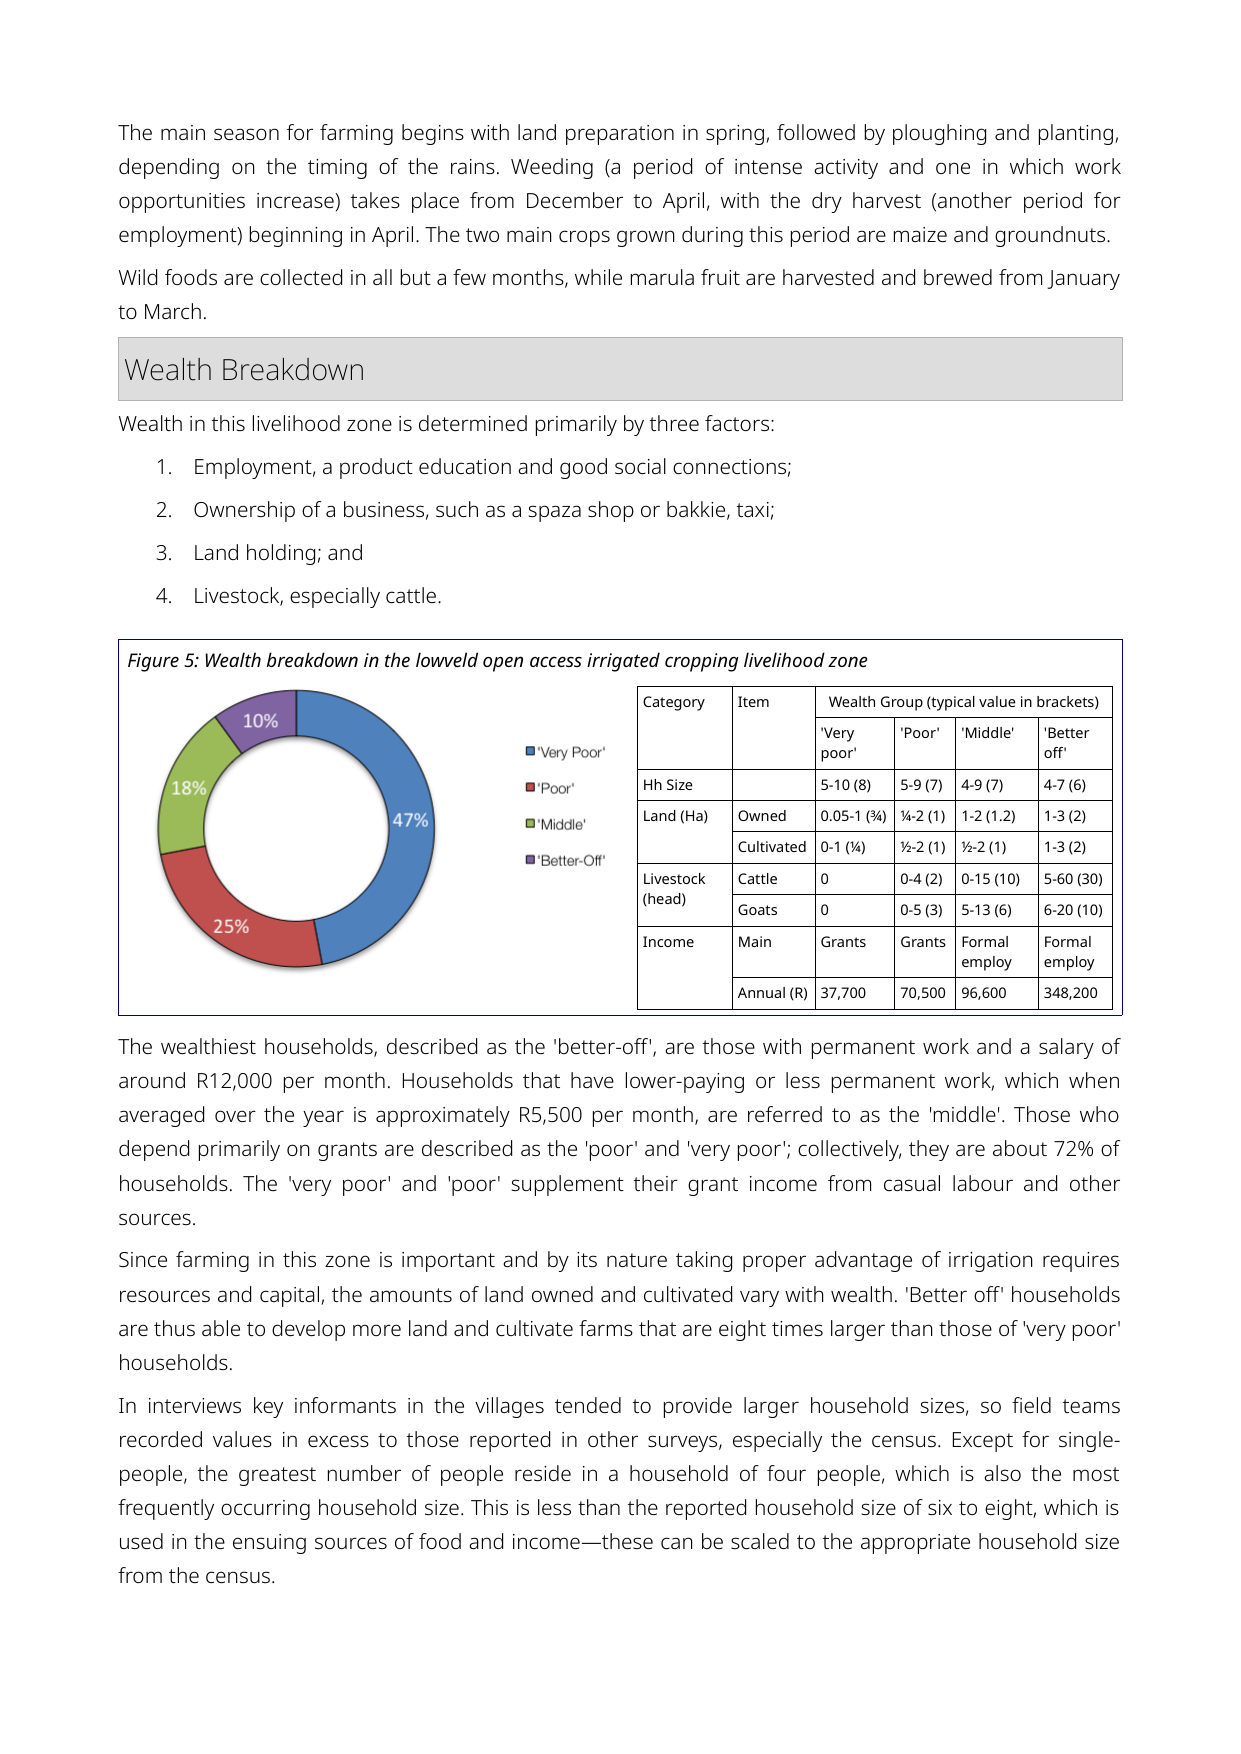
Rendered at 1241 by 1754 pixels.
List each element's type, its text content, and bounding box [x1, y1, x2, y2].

text In interviews key informants in the villages tended to provide larger household sizes, so field teams recorded values in excess to those reported in other surveys, especially the census. Except for single-people, the greatest number of people reside in a household of four people, which is also the most frequently occurring household size. This is less than the reported household size of six to eight, which is used in the ensuing sources of food and income—these can be scaled to the appropriate household size from the census. [118, 1391, 1122, 1589]
text [119, 640, 1122, 1015]
text [118, 624, 1122, 639]
text The wealthiest households, described as the 'better-off', are those with permanent work and a salary of around R12,000 per month. Households that have lower-paying or less permanent work, which when averaged over the year is approximately R5,500 per month, are referred to as the 'middle'. Those who depend primarily on grants are described as the 'poor' and 'very poor'; collectively, they are about 72% of households. The 'very poor' and 'poor' supplement their grant income from casual labour and other sources. [118, 1016, 1122, 1231]
table_cell ¼-2 (1) [895, 801, 955, 831]
list Ownership of a business, such as a spaza shop or bakkie, taxi; [156, 495, 1122, 524]
table_cell 96,600 [956, 978, 1038, 1008]
table_cell Owned [733, 801, 815, 831]
table_cell 70,500 [895, 978, 955, 1008]
table_cell Cultivated [733, 832, 815, 863]
table_cell [733, 770, 815, 800]
table_cell Main [733, 927, 815, 977]
table_cell 5-9 (7) [895, 770, 955, 800]
table_cell 0-1 (¼) [816, 832, 894, 863]
table_cell 'Very poor' [816, 718, 894, 768]
text Figure 5: Wealth breakdown in the lowveld open access irrigated cropping livelihood zone [127, 648, 1113, 673]
table_header Category [638, 687, 732, 768]
table_cell 0 [816, 895, 894, 926]
table_cell Annual (R) [733, 978, 815, 1008]
table_cell Formal employ [956, 927, 1038, 977]
table_cell Formal employ [1039, 927, 1112, 977]
table_cell Grants [816, 927, 894, 977]
table_cell 5-10 (8) [816, 770, 894, 800]
table_cell 'Poor' [895, 718, 955, 768]
text Since farming in this zone is important and by its nature taking proper advantage of irrigation requires resources and capital, the amounts of land owned and cultivated vary with wealth. 'Better off' households are thus able to develop more land and cultivate farms that are eight times larger than those of 'very poor' households. [118, 1246, 1122, 1376]
text Wild foods are collected in all but a few months, while marula fruit are harvested and brewed from January to March. [118, 263, 1122, 326]
table_header Item [733, 687, 815, 768]
list Employment, a product education and good social connections; [156, 452, 1122, 481]
table_cell 1-2 (1.2) [956, 801, 1038, 831]
table_cell 4-9 (7) [956, 770, 1038, 800]
table_cell 5-60 (30) [1039, 864, 1112, 894]
table_cell 0 [816, 864, 894, 894]
table_cell Goats [733, 895, 815, 926]
table_cell 1-3 (2) [1039, 801, 1112, 831]
table_cell Income [638, 927, 732, 1008]
table_cell Grants [895, 927, 955, 977]
table_header Wealth Breakdown [119, 338, 1122, 400]
text Wealth in this livelihood zone is determined primarily by three factors: [118, 409, 1122, 438]
table_cell 'Middle' [956, 718, 1038, 768]
table_cell 0-15 (10) [956, 864, 1038, 894]
table_cell 0-4 (2) [895, 864, 955, 894]
table_cell Land (Ha) [638, 801, 732, 863]
table_cell 348,200 [1039, 978, 1112, 1008]
table_cell 6-20 (10) [1039, 895, 1112, 926]
table_cell 37,700 [816, 978, 894, 1008]
table_header Wealth Group (typical value in brackets) [816, 687, 1112, 717]
table_cell Livestock (head) [638, 864, 732, 926]
table_cell 0-5 (3) [895, 895, 955, 926]
table_cell 5-13 (6) [956, 895, 1038, 926]
list Livestock, especially cattle. [156, 581, 1122, 609]
table_cell ½-2 (1) [956, 832, 1038, 863]
picture [128, 677, 633, 985]
table_cell Cattle [733, 864, 815, 894]
table_cell 1-3 (2) [1039, 832, 1112, 863]
list Land holding; and [156, 538, 1122, 567]
table_cell Hh Size [638, 770, 732, 800]
text The main season for farming begins with land preparation in spring, followed by ploughing and planting, depending on the timing of the rains. Weeding (a period of intense activity and one in which work opportunities increase) takes place from December to April, with the dry harvest (another period for employment) beginning in April. The two main crops grown during this period are maize and groundnuts. [118, 118, 1122, 249]
table_cell 4-7 (6) [1039, 770, 1112, 800]
table_cell 'Better off' [1039, 718, 1112, 768]
table_cell 0.05-1 (¾) [816, 801, 894, 831]
table_cell ½-2 (1) [895, 832, 955, 863]
